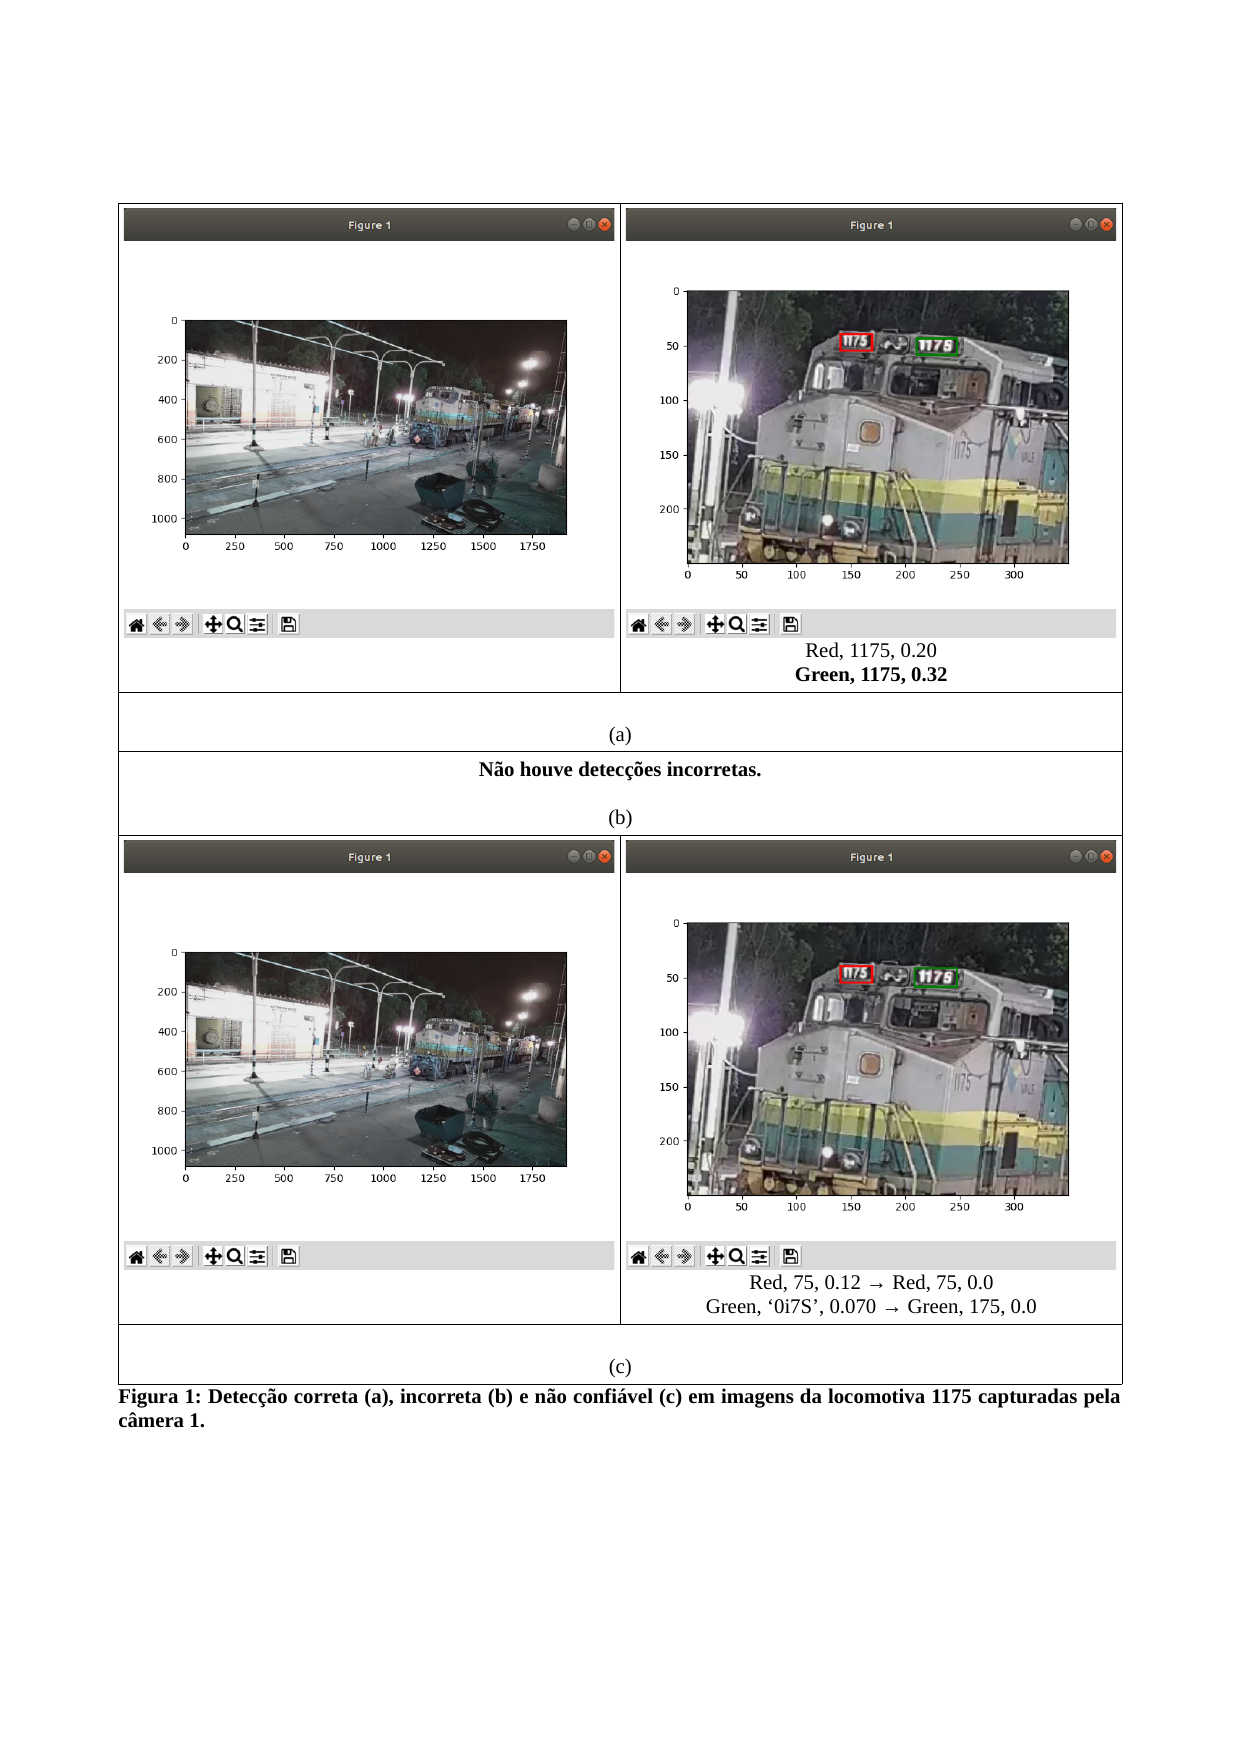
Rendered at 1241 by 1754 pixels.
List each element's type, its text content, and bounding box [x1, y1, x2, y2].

table_cell Red, 75, 0.12 → Red, 75, 0.0 Green, ‘0i7S’, 0.070 → Green, 175, 0.0 [621, 836, 1122, 1324]
picture [625, 840, 1117, 1270]
table_cell (a) [119, 693, 1122, 751]
text Figura 1: Detecção correta (a), incorreta (b) e não confiável (c) em imagens da locomotiva 1175 capturadas pela câmera 1. [118, 1385, 1122, 1432]
picture [625, 208, 1117, 638]
table_cell [119, 836, 620, 1324]
table_header [119, 204, 620, 692]
table_cell (c) [119, 1325, 1122, 1383]
table_header Red, 1175, 0.20 Green, 1175, 0.32 [621, 204, 1122, 692]
picture [123, 208, 615, 638]
picture [123, 840, 615, 1270]
table_cell Não houve detecções incorretas. (b) [119, 752, 1122, 835]
